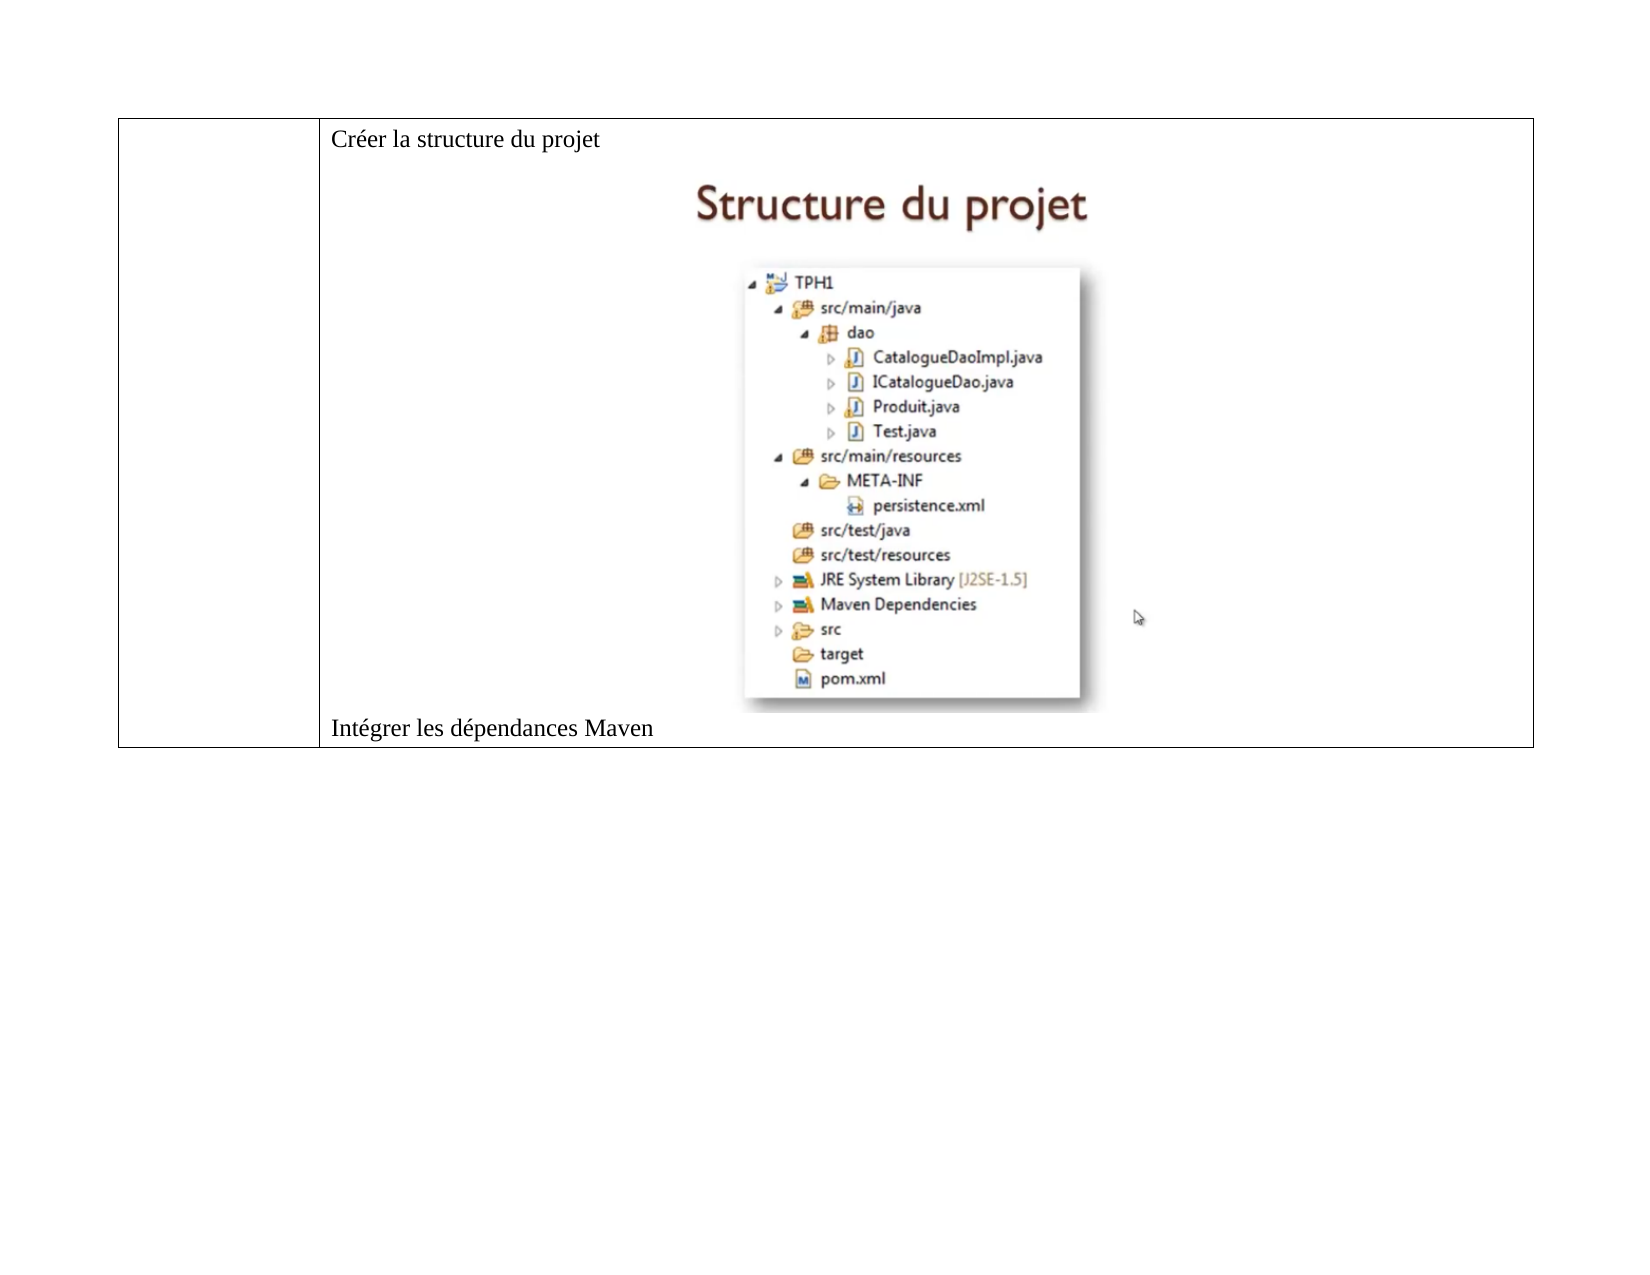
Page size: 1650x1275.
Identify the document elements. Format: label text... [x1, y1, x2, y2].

table_cell Créer la structure du projet Intégrer les dépendances Maven [320, 119, 1533, 747]
picture [674, 153, 1178, 713]
table_cell [119, 119, 319, 747]
